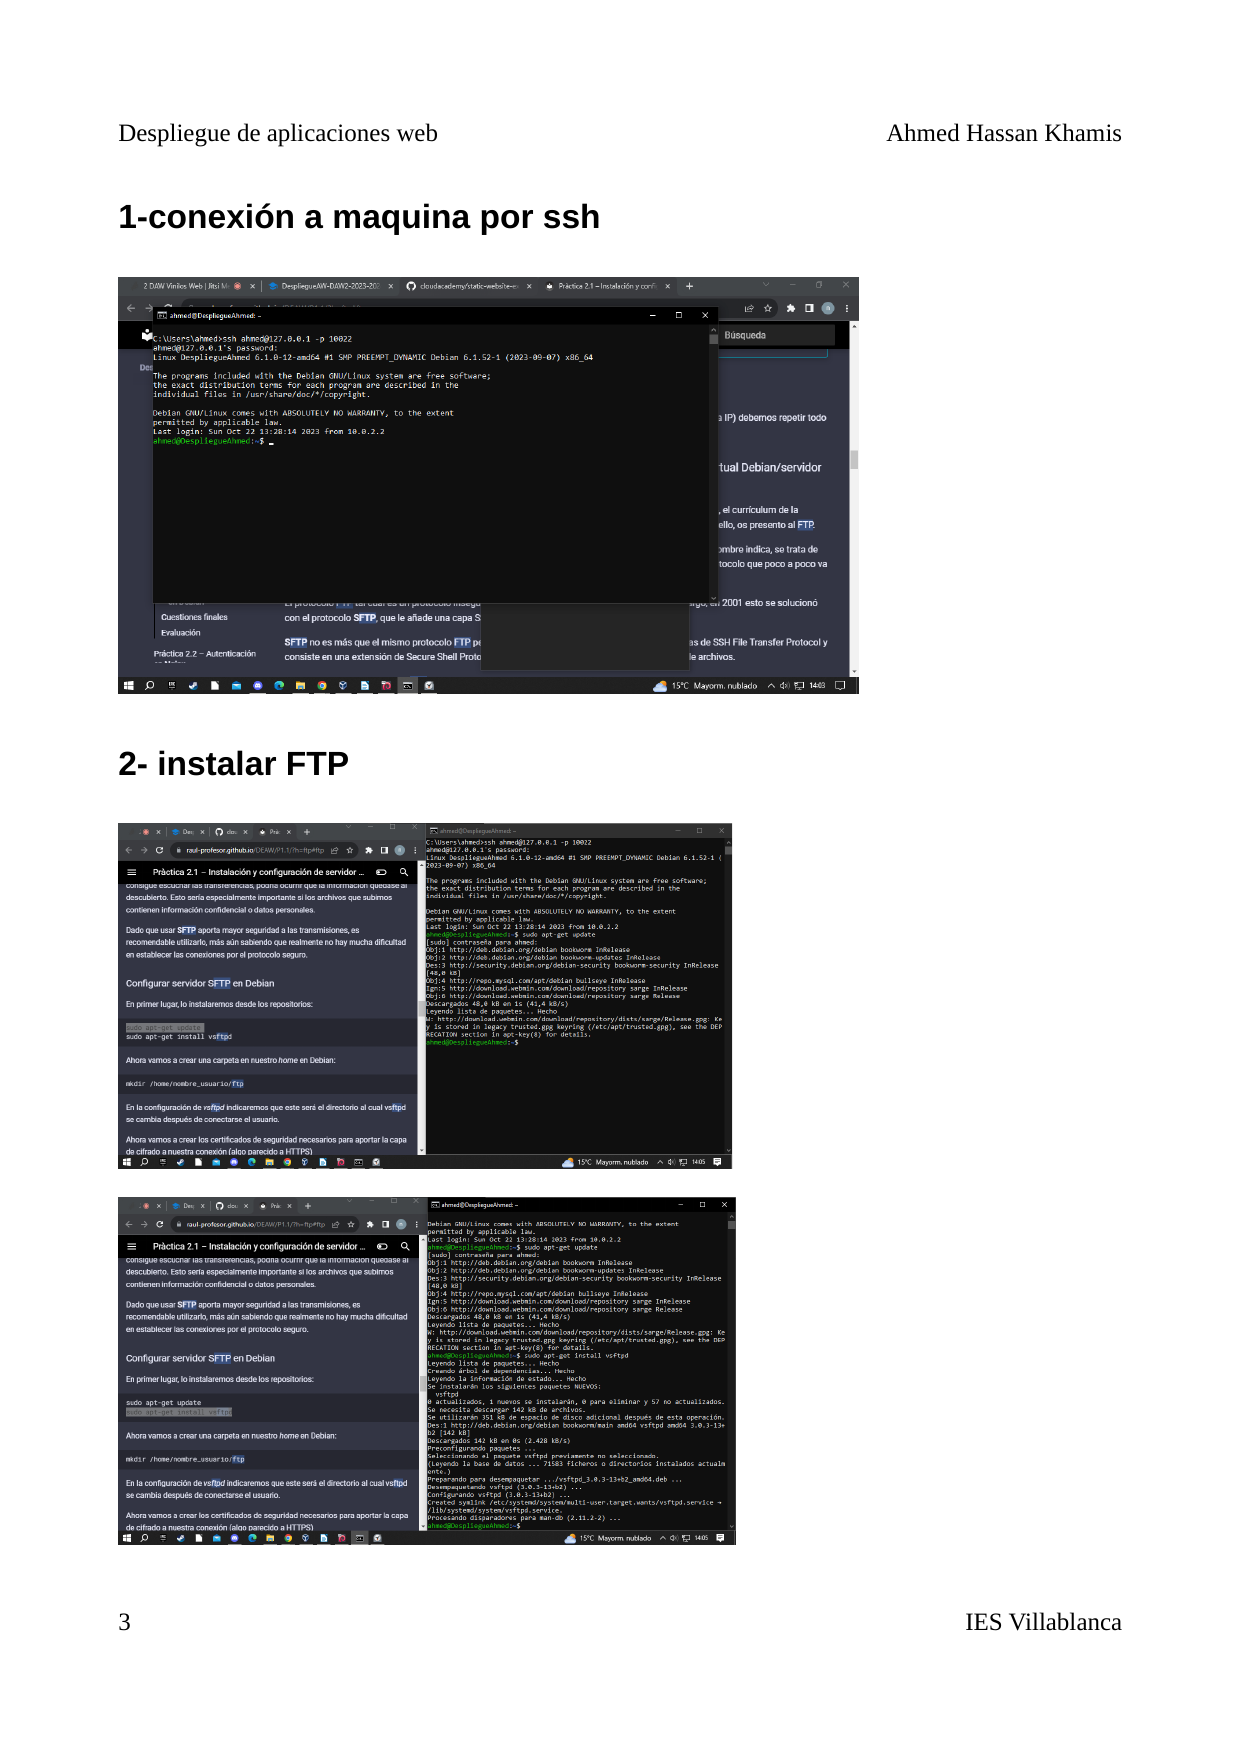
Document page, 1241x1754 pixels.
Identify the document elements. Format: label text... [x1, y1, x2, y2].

subtitle 2- instalar FTP [118, 743, 1122, 782]
picture [118, 1197, 736, 1545]
picture [118, 823, 733, 1169]
subtitle 1-conexión a maquina por ssh [118, 197, 1122, 236]
picture [118, 277, 859, 694]
